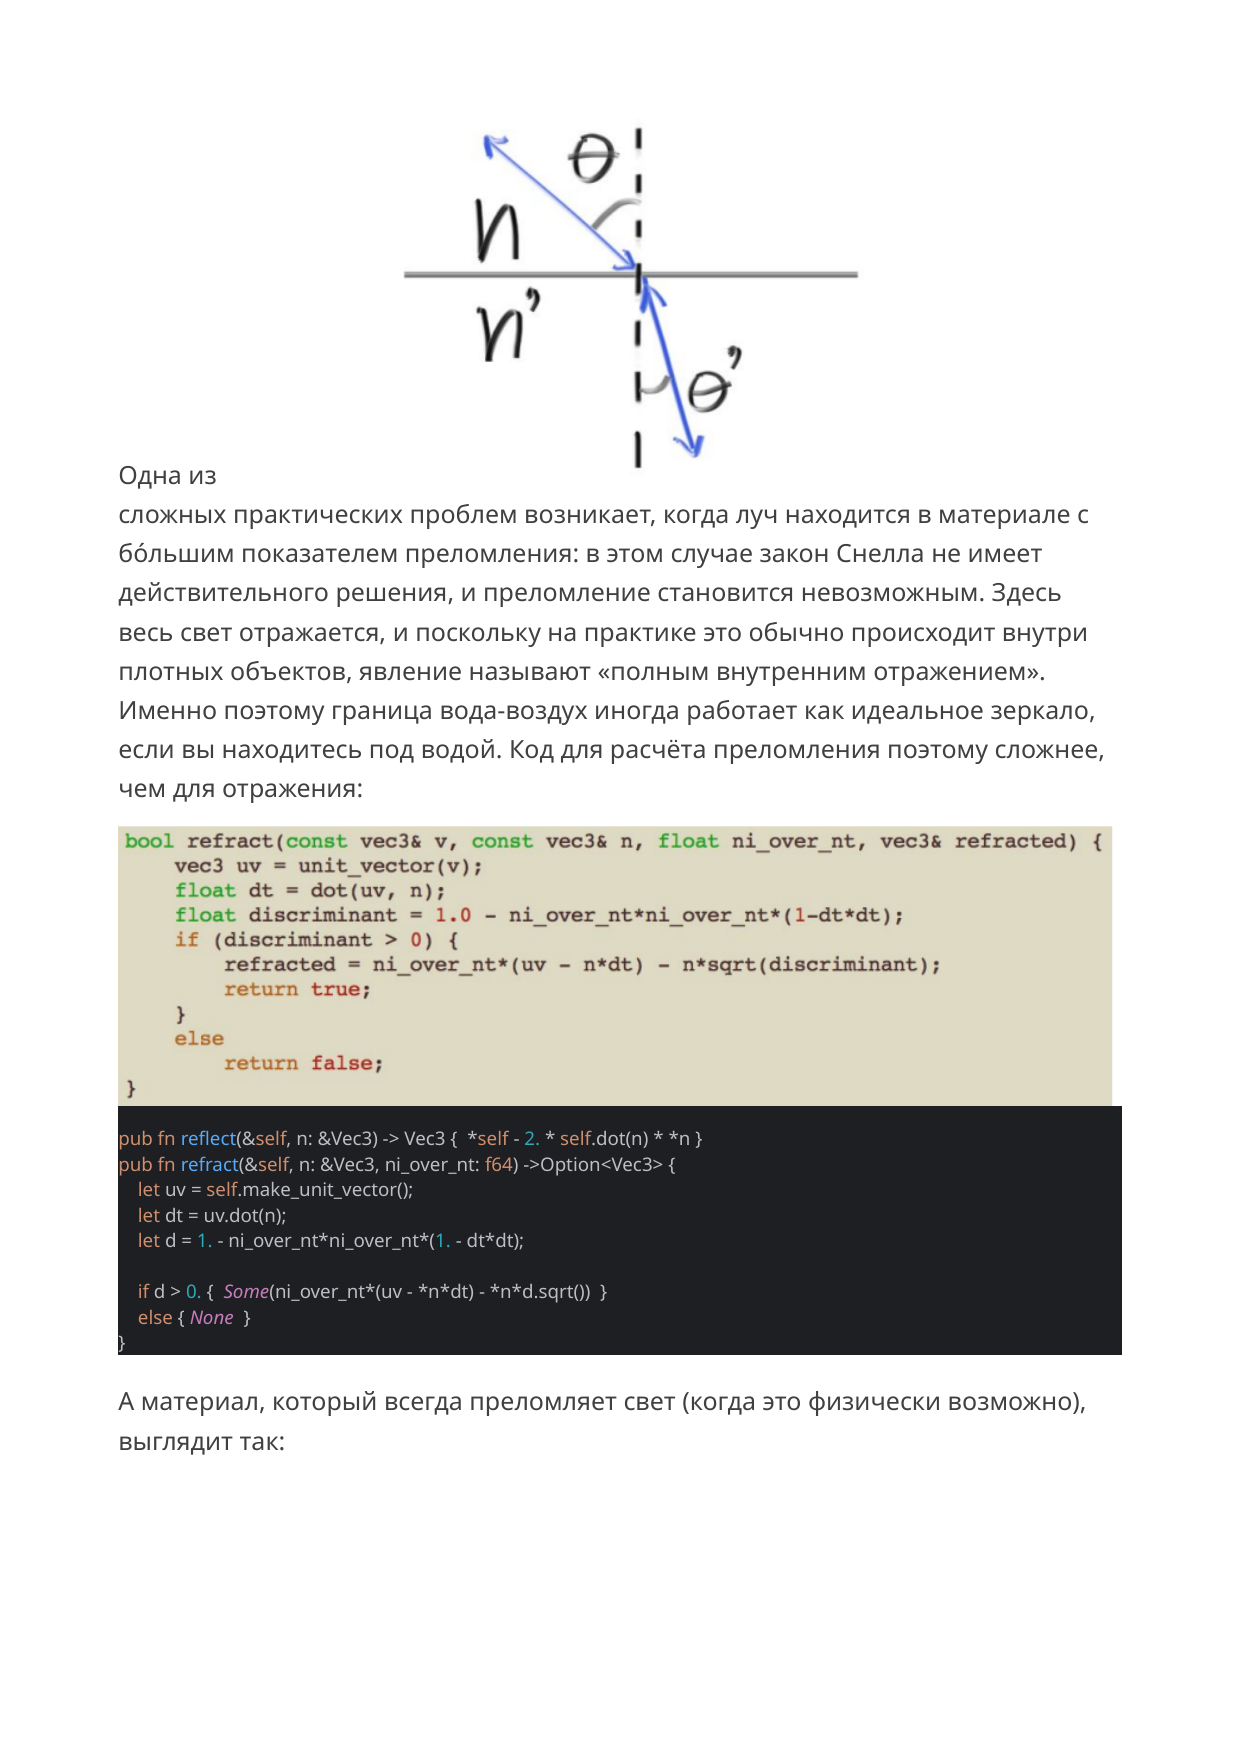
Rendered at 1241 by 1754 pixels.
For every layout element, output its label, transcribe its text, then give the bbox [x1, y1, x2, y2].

text Одна из сложных практических проблем возникает, когда луч находится в материале с бо́льшим показателем преломления: в этом случае закон Снелла не имеет действительного решения, и преломление становится невозможным. Здесь весь свет отражается, и поскольку на практике это обычно происходит внутри плотных объектов, явление называют «полным внутренним отражением». Именно поэтому граница вода-воздух иногда работает как идеальное зеркало, если вы находитесь под водой. Код для расчёта преломления поэтому сложнее, чем для отражения: [118, 457, 1122, 805]
picture [265, 118, 975, 477]
text if d > 0. { Some(ni_over_nt*(uv - *n*dt) - *n*d.sqrt()) } [118, 1279, 1122, 1304]
text pub fn refract(&self, n: &Vec3, ni_over_nt: f64) ->Option<Vec3> { let uv = self.make_unit_vector(); let dt = uv.dot(n); let d = 1. - ni_over_nt*ni_over_nt*(1. - dt*dt); [118, 1151, 1122, 1279]
text else { None } } [118, 1304, 1122, 1355]
picture [118, 824, 1123, 1106]
text А материал, который всегда преломляет свет (когда это физически возможно), выглядит так: [118, 1384, 1122, 1457]
text pub fn reflect(&self, n: &Vec3) -> Vec3 { *self - 2. * self.dot(n) * *n } [118, 1106, 1122, 1151]
